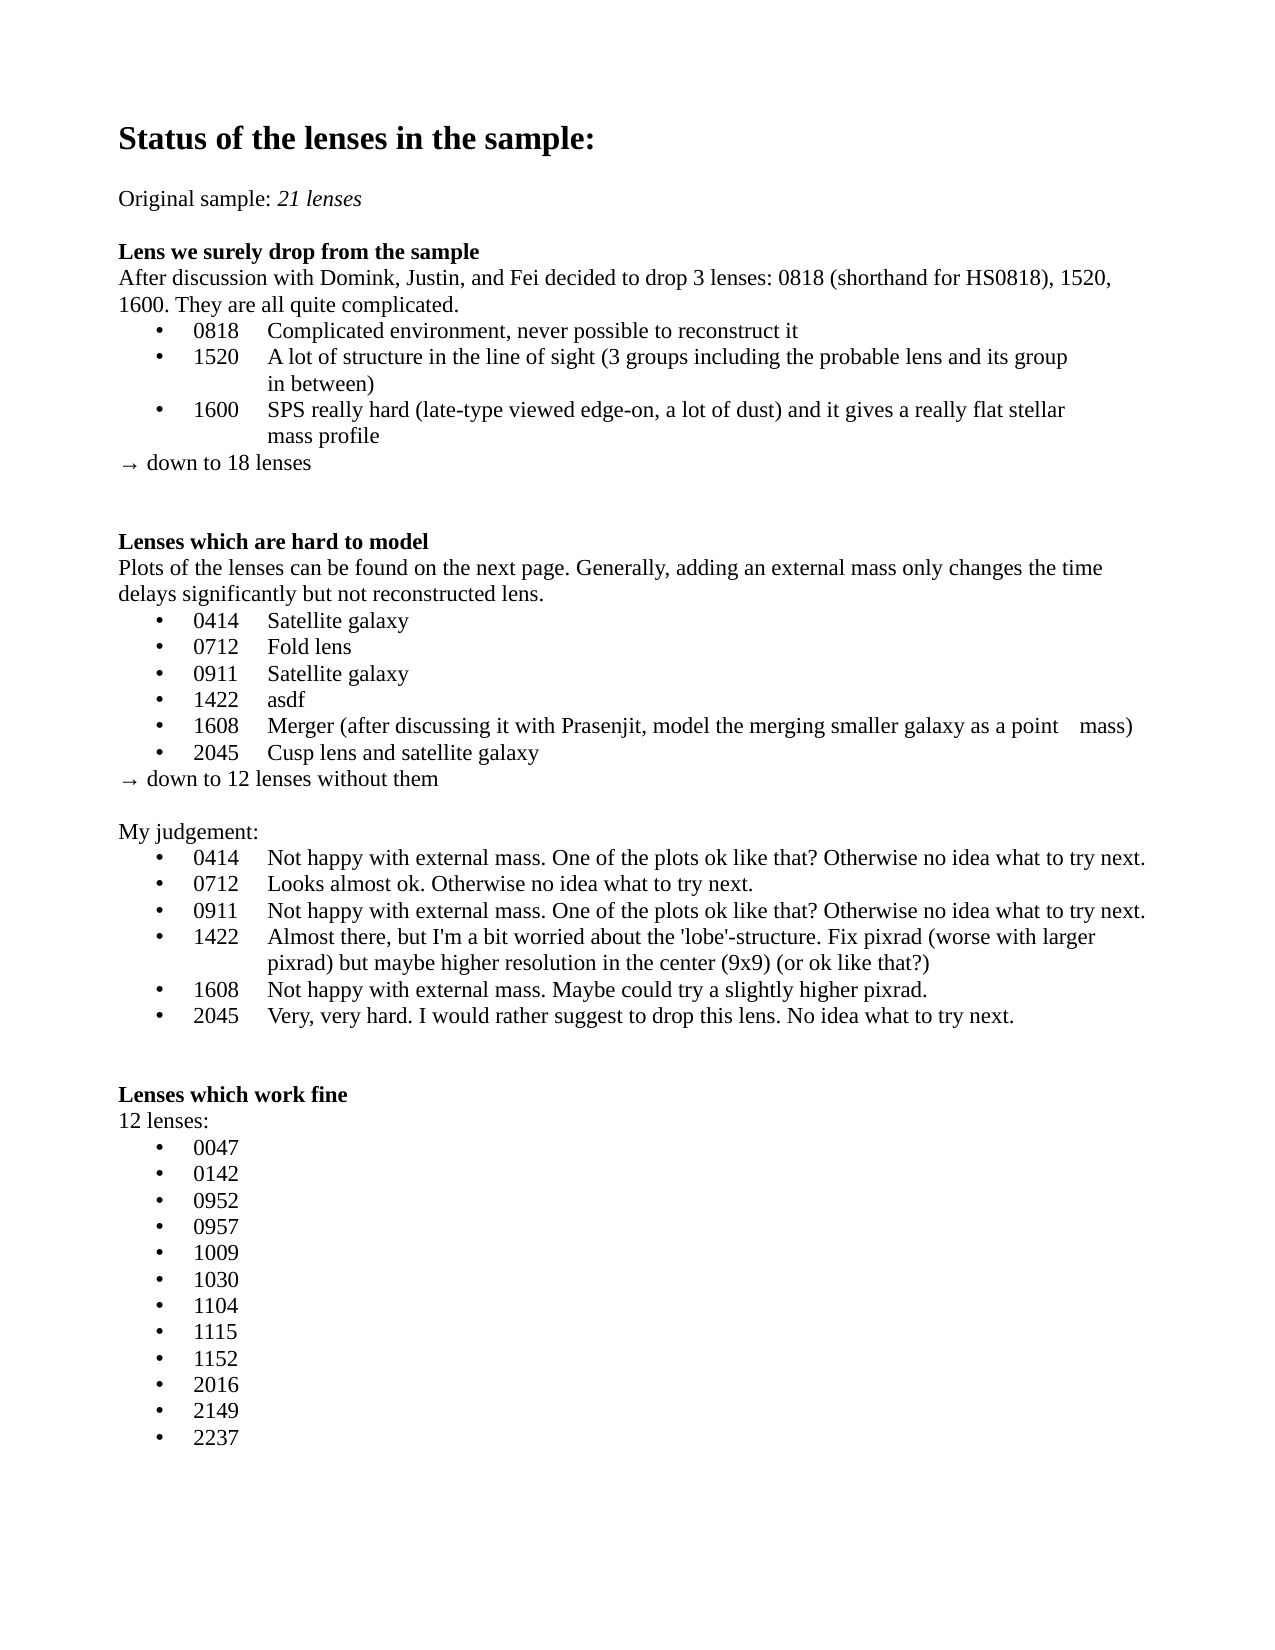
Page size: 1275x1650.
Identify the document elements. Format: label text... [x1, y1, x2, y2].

list 2045 Cusp lens and satellite galaxy [156, 739, 1157, 765]
list 0047 [156, 1134, 1157, 1160]
list 1422 asdf [156, 686, 1157, 712]
list 1422 Almost there, but I'm a bit worried about the 'lobe'-structure. Fix pixrad (worse with larger pixrad) but maybe higher resolution in the center (9x9) (or ok like that?) [156, 923, 1157, 976]
list 1600 SPS really hard (late-type viewed edge-on, a lot of dust) and it gives a really flat stellar mass profile [156, 396, 1157, 449]
list 0911 Not happy with external mass. One of the plots ok like that? Otherwise no idea what to try next. [156, 897, 1157, 923]
text Lenses which are hard to model [118, 528, 1157, 554]
list 0911 Satellite galaxy [156, 659, 1157, 686]
text Status of the lenses in the sample: [118, 118, 1157, 156]
list 2237 [156, 1424, 1157, 1450]
text Plots of the lenses can be found on the next page. Generally, adding an external mass only changes the time delays significantly but not reconstructed lens. [118, 554, 1157, 607]
list 1009 [156, 1239, 1157, 1266]
text → down to 18 lenses [118, 449, 1157, 475]
text Lenses which work fine [118, 1081, 1157, 1108]
list 1608 Not happy with external mass. Maybe could try a slightly higher pixrad. [156, 976, 1157, 1002]
list 0414 Satellite galaxy [156, 607, 1157, 633]
list 0142 [156, 1160, 1157, 1187]
list 1030 [156, 1266, 1157, 1292]
text Original sample: 21 lenses [118, 185, 1157, 212]
text → down to 12 lenses without them [118, 765, 1157, 791]
text Lens we surely drop from the sample After discussion with Domink, Justin, and Fei decided to drop 3 lenses: 0818 (shorthand for HS0818), 1520, 1600. They are all quite complicated. [118, 238, 1157, 317]
list 0712 Fold lens [156, 633, 1157, 659]
list 1104 [156, 1292, 1157, 1318]
text 12 lenses: [118, 1108, 1157, 1134]
list 2016 [156, 1371, 1157, 1397]
list 1520 A lot of structure in the line of sight (3 groups including the probable lens and its group in between) [156, 343, 1157, 396]
list 0952 [156, 1187, 1157, 1213]
list 0712 Looks almost ok. Otherwise no idea what to try next. [156, 870, 1157, 897]
list 2149 [156, 1397, 1157, 1424]
list 0957 [156, 1213, 1157, 1239]
list 1152 [156, 1345, 1157, 1371]
list 0818 Complicated environment, never possible to reconstruct it [156, 317, 1157, 343]
text My judgement: [118, 818, 1157, 844]
list 1115 [156, 1318, 1157, 1345]
list 1608 Merger (after discussing it with Prasenjit, model the merging smaller galaxy as a point mass) [156, 712, 1157, 739]
list 0414 Not happy with external mass. One of the plots ok like that? Otherwise no idea what to try next. [156, 844, 1157, 870]
list 2045 Very, very hard. I would rather suggest to drop this lens. No idea what to try next. [156, 1002, 1157, 1028]
